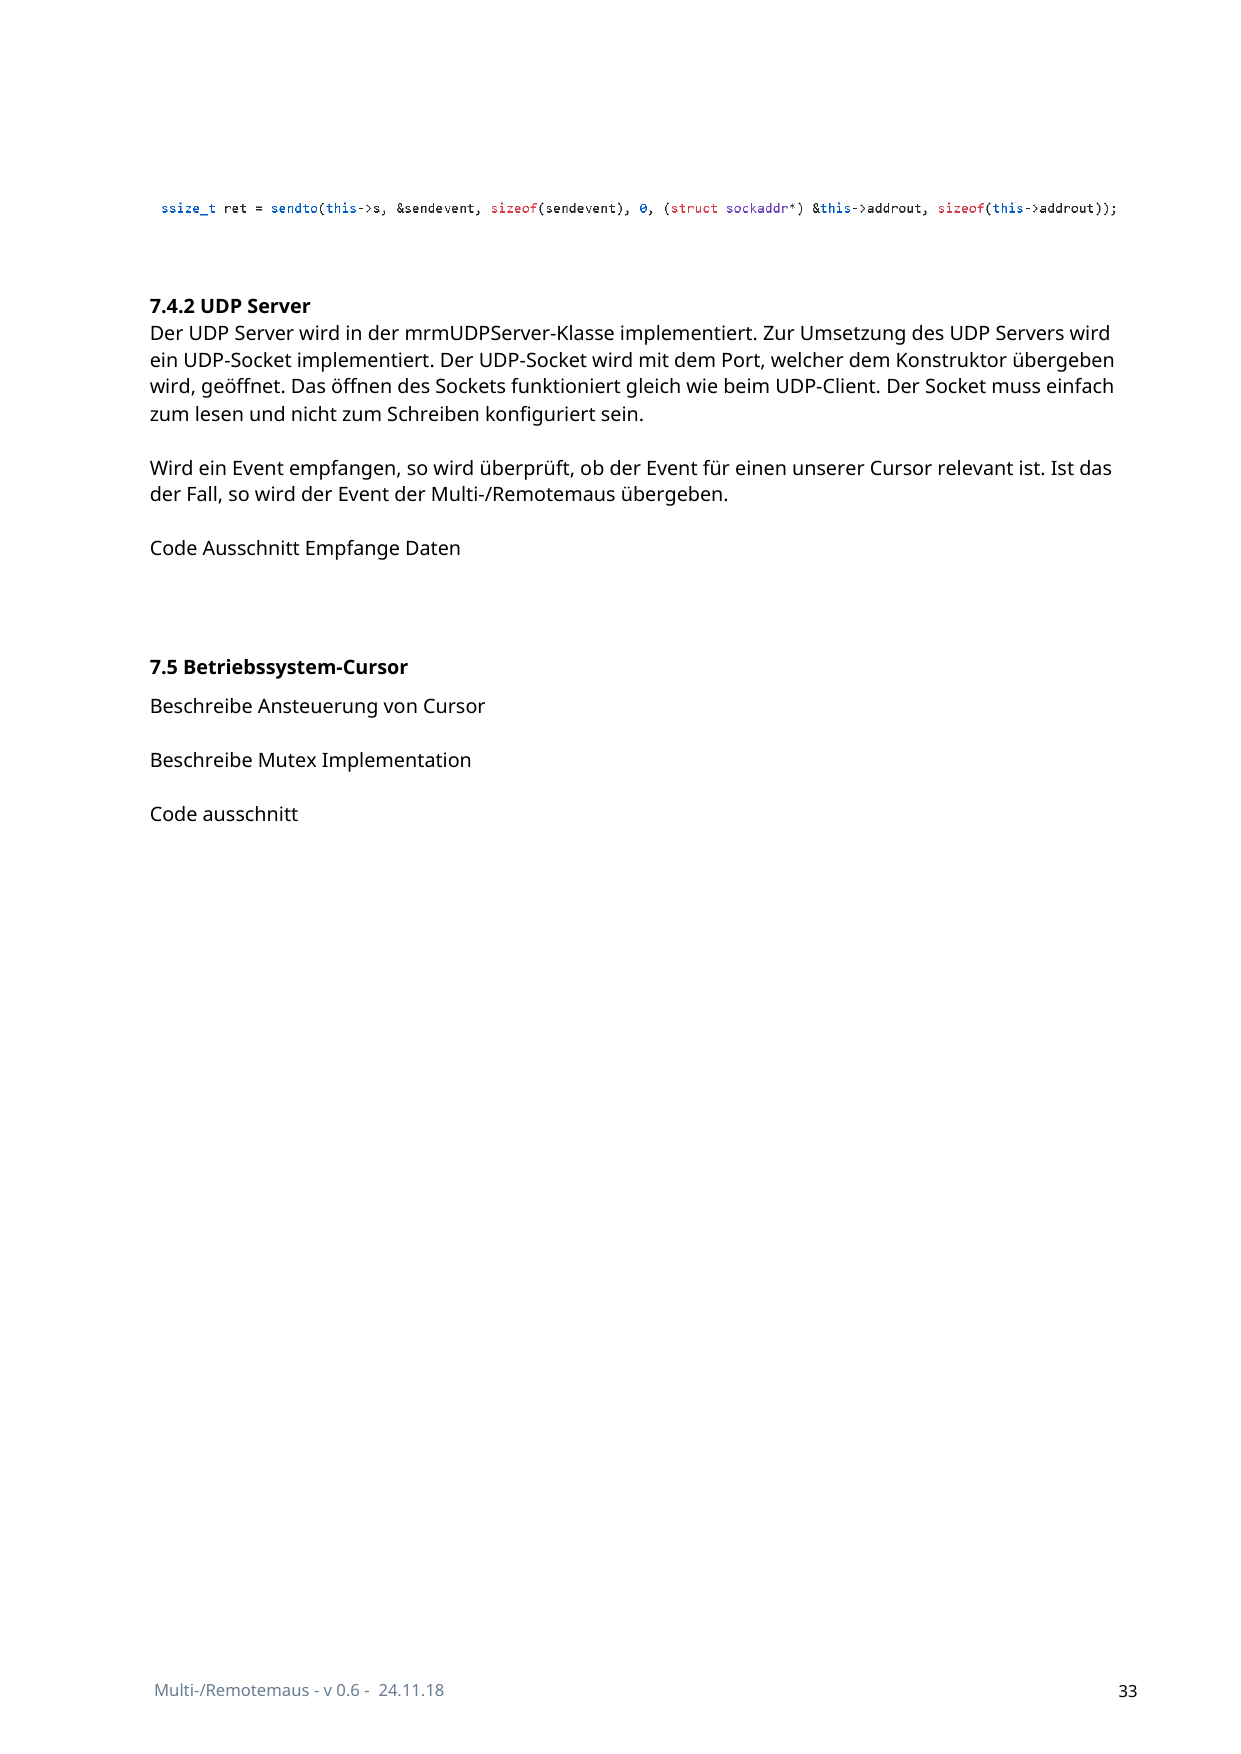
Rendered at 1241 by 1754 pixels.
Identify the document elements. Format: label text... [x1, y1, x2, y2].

text Code Ausschnitt Empfange Daten [149, 535, 1136, 562]
subtitle Betriebssystem-Cursor [149, 653, 1136, 680]
text Beschreibe Mutex Implementation [149, 747, 1136, 773]
picture [149, 194, 1136, 228]
text Der UDP Server wird in der mrmUDPServer-Klasse implementiert. Zur Umsetzung des UDP Servers wird ein UDP-Socket implementiert. Der UDP-Socket wird mit dem Port, welcher dem Konstruktor übergeben wird, geöffnet. Das öffnen des Sockets funktioniert gleich wie beim UDP-Client. Der Socket muss einfach zum lesen und nicht zum Schreiben konfiguriert sein. [149, 319, 1136, 427]
subtitle UDP Server [149, 292, 1136, 319]
text Beschreibe Ansteuerung von Cursor [149, 693, 1136, 719]
text Wird ein Event empfangen, so wird überprüft, ob der Event für einen unserer Cursor relevant ist. Ist das der Fall, so wird der Event der Multi-/Remotemaus übergeben. [149, 454, 1136, 508]
text Code ausschnitt [149, 801, 1136, 827]
